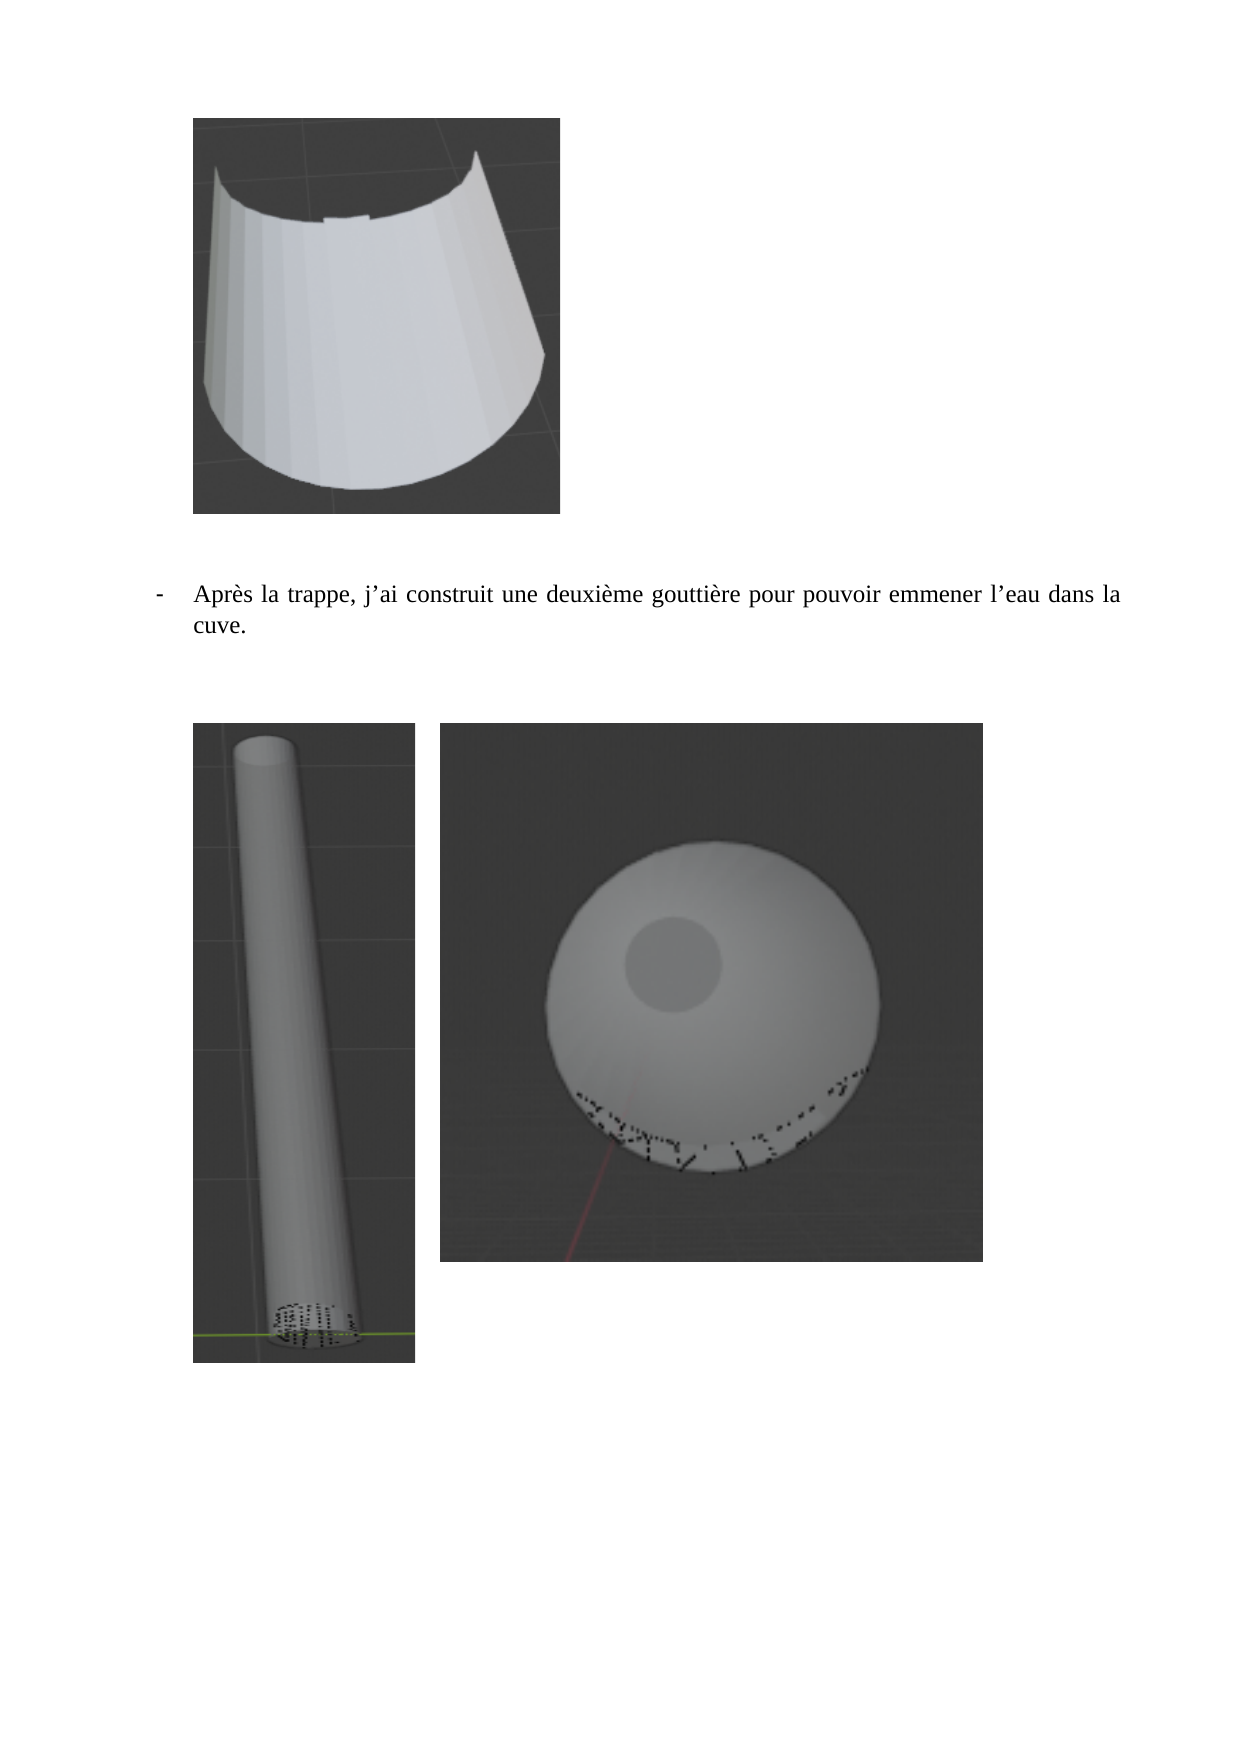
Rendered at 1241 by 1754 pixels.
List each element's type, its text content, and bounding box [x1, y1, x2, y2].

list Après la trappe, j’ai construit une deuxième gouttière pour pouvoir emmener l’eau dans la cuve. [156, 576, 1122, 638]
